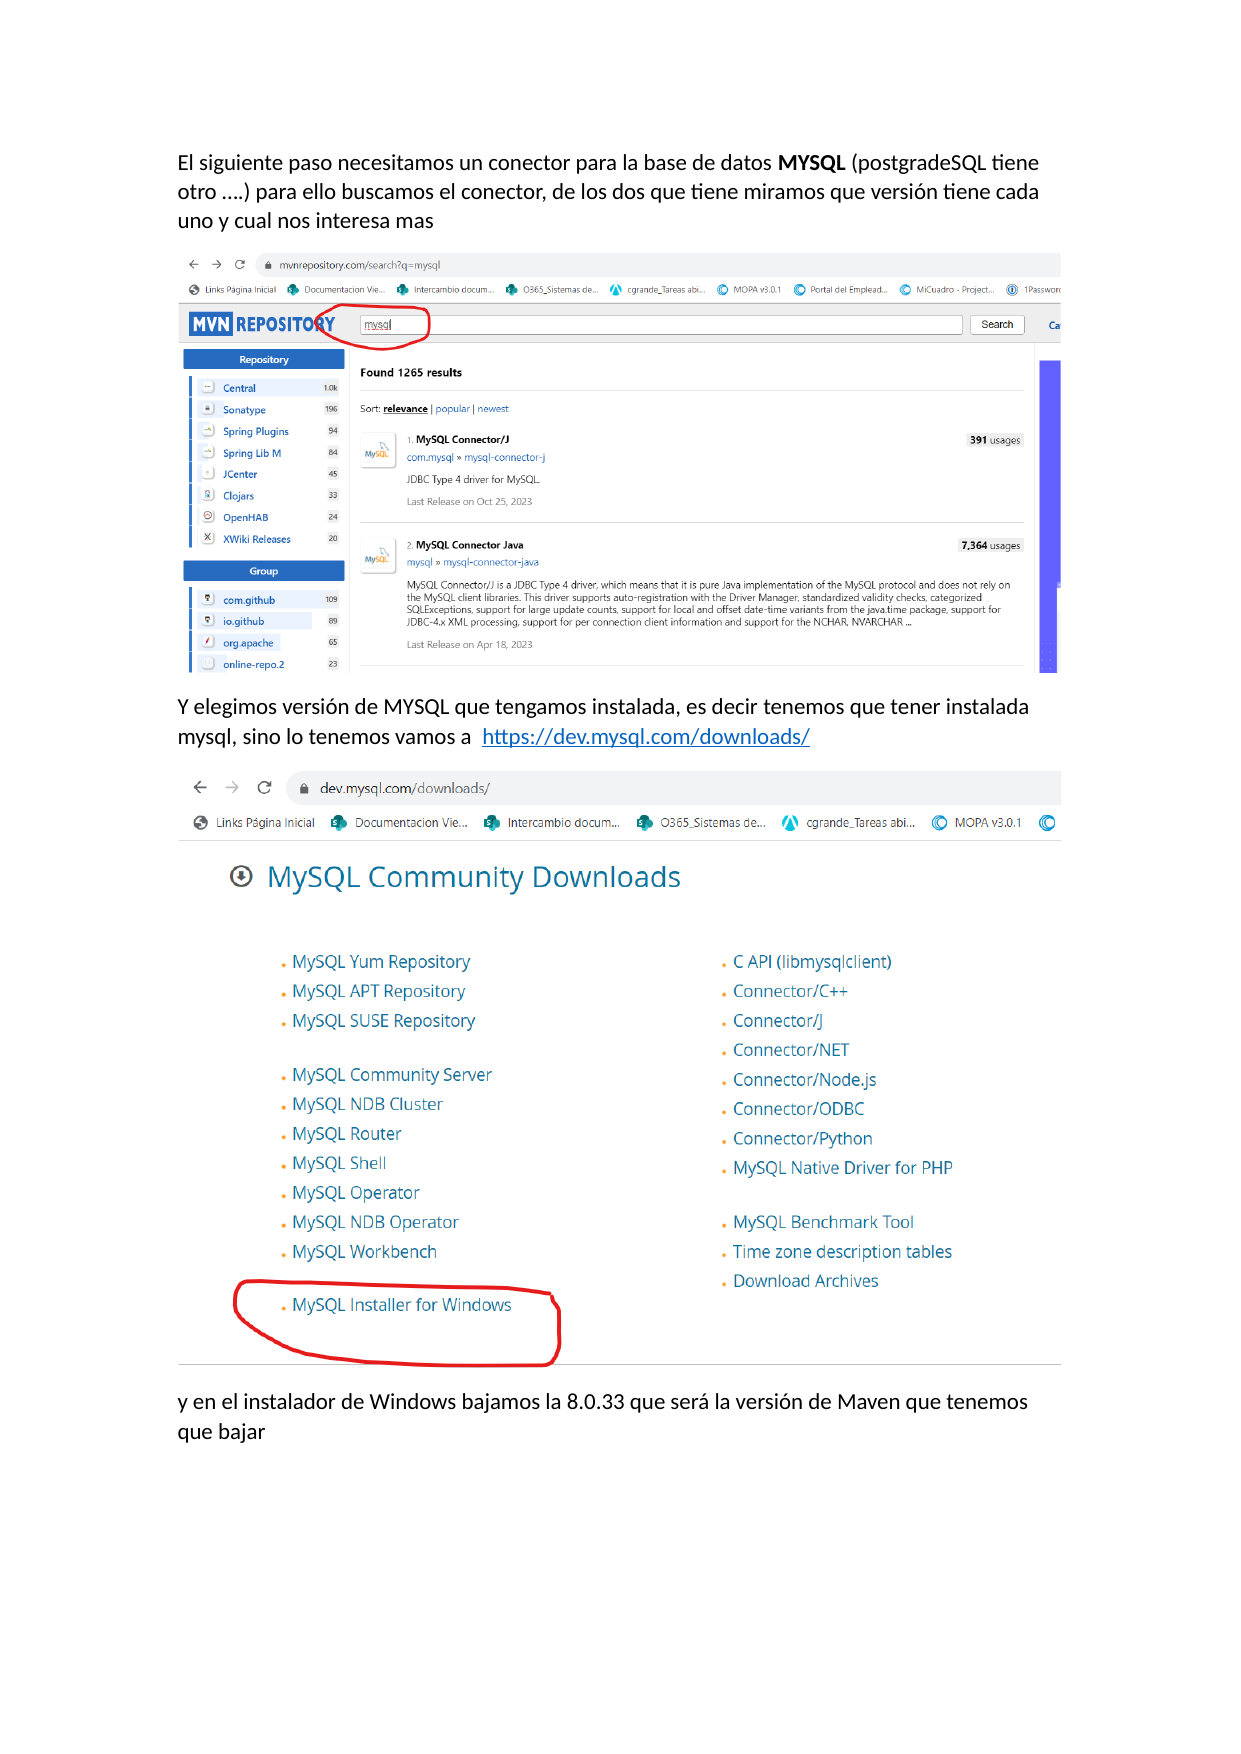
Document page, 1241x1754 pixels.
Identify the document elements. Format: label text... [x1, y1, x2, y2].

text y en el instalador de Windows bajamos la 8.0.33 que será la versión de Maven que tenemos que bajar [177, 1387, 1063, 1445]
picture [178, 769, 1062, 1368]
text Y elegimos versión de MYSQL que tengamos instalada, es decir tenemos que tener instalada mysql, sino lo tenemos vamos a https://dev.mysql.com/downloads/ [177, 692, 1063, 750]
text El siguiente paso necesitamos un conector para la base de datos MYSQL (postgradeSQL tiene otro ….) para ello buscamos el conector, de los dos que tiene miramos que versión tiene cada uno y cual nos interesa mas [177, 148, 1063, 234]
picture [178, 253, 1061, 673]
